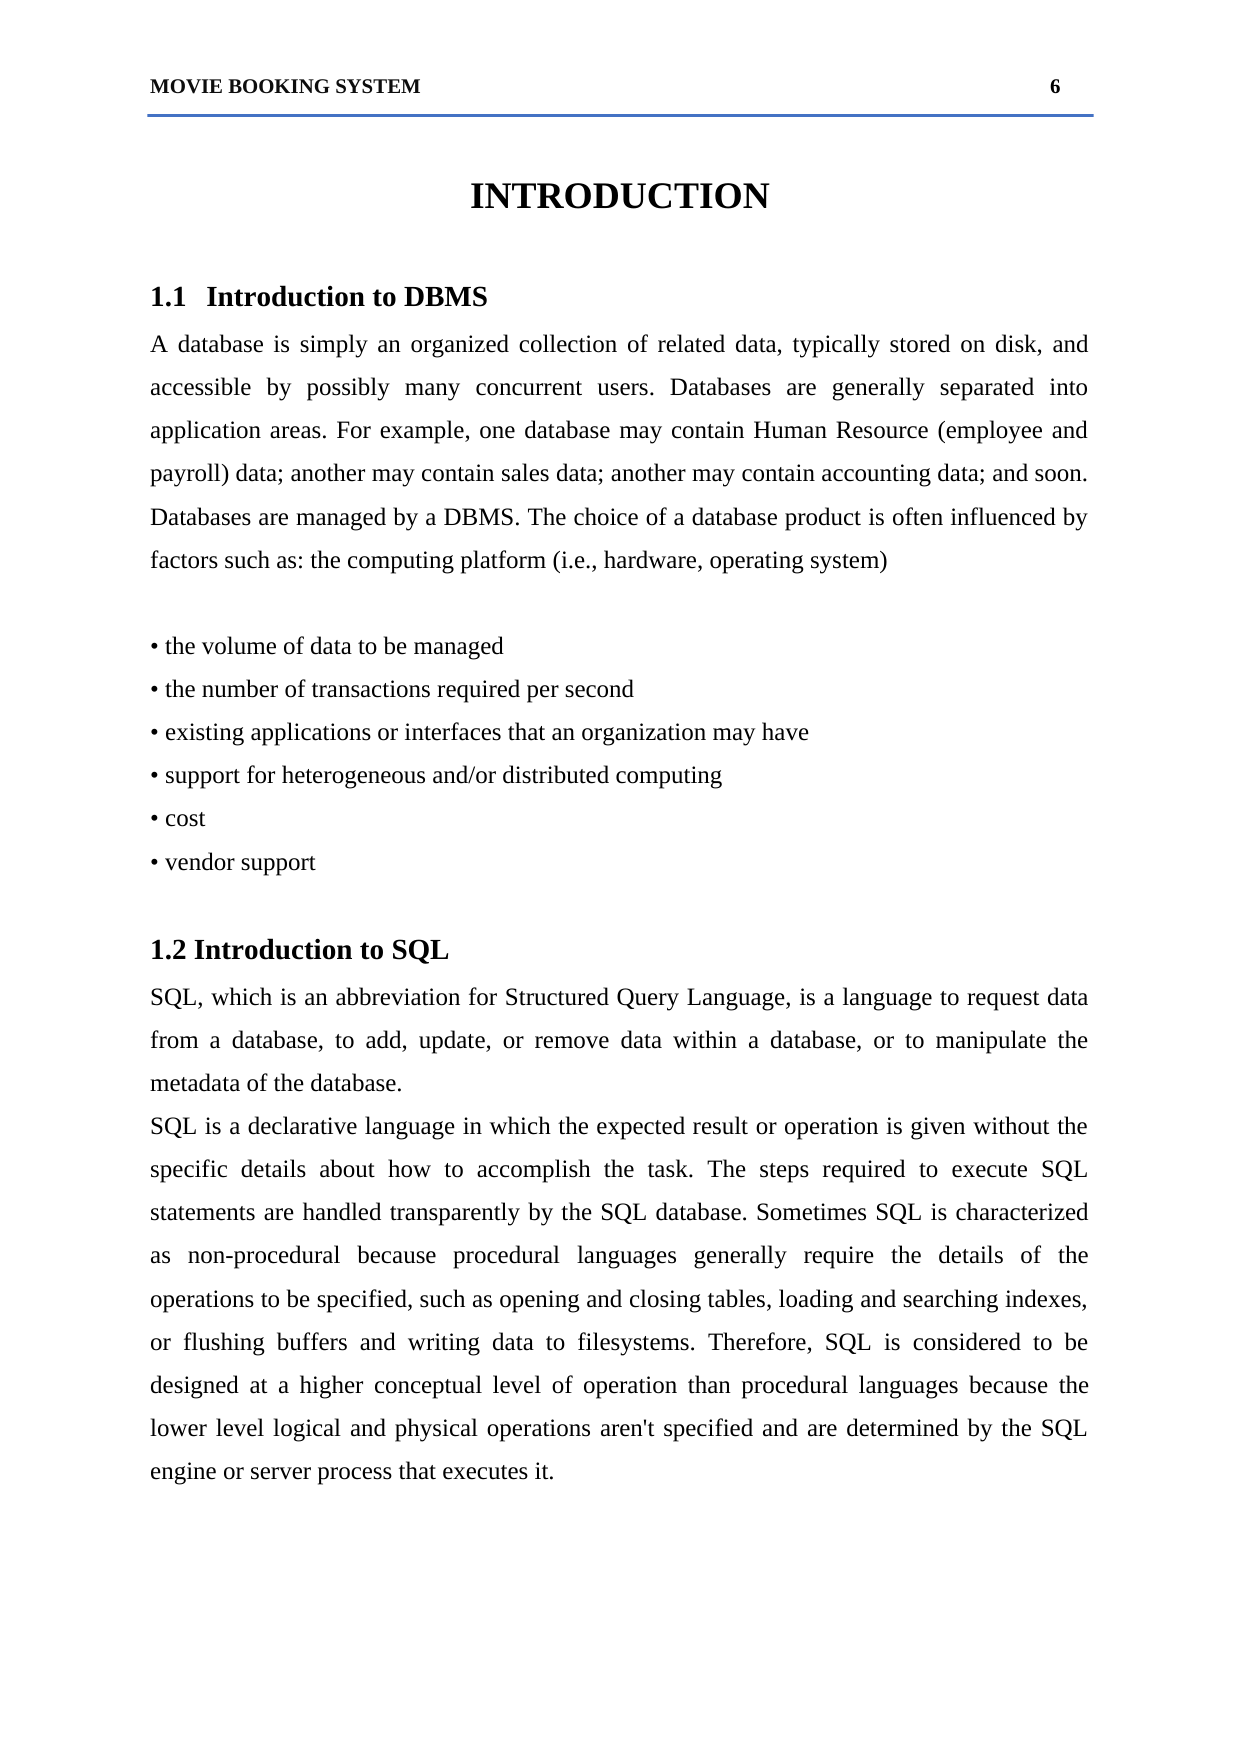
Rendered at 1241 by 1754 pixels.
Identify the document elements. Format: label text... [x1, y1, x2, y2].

text • the volume of data to be managed [150, 631, 1089, 660]
text 1.1 Introduction to DBMS [150, 279, 1090, 312]
text • vendor support [150, 847, 1089, 875]
text • existing applications or interfaces that an organization may have [150, 717, 1089, 746]
text SQL is a declarative language in which the expected result or operation is given without the specific details about how to accomplish the task. The steps required to execute SQL statements are handled transparently by the SQL database. Sometimes SQL is characterized as non-procedural because procedural languages generally require the details of the operations to be specified, such as opening and closing tables, loading and searching indexes, or flushing buffers and writing data to filesystems. Therefore, SQL is considered to be designed at a higher conceptual level of operation than procedural languages because the lower level logical and physical operations aren't specified and are determined by the SQL engine or server process that executes it. [150, 1111, 1089, 1485]
text 1.2 Introduction to SQL [150, 932, 1089, 966]
text INTRODUCTION [150, 173, 1089, 216]
text • support for heterogeneous and/or distributed computing [150, 760, 1089, 789]
text SQL, which is an abbreviation for Structured Query Language, is a language to request data from a database, to add, update, or remove data within a database, or to manipulate the metadata of the database. [150, 982, 1089, 1097]
text • cost [150, 803, 1089, 832]
text A database is simply an organized collection of related data, typically stored on disk, and accessible by possibly many concurrent users. Databases are generally separated into application areas. For example, one database may contain Human Resource (employee and payroll) data; another may contain sales data; another may contain accounting data; and soon. Databases are managed by a DBMS. The choice of a database product is often influenced by factors such as: the computing platform (i.e., hardware, operating system) [150, 329, 1089, 573]
text • the number of transactions required per second [150, 674, 1089, 703]
